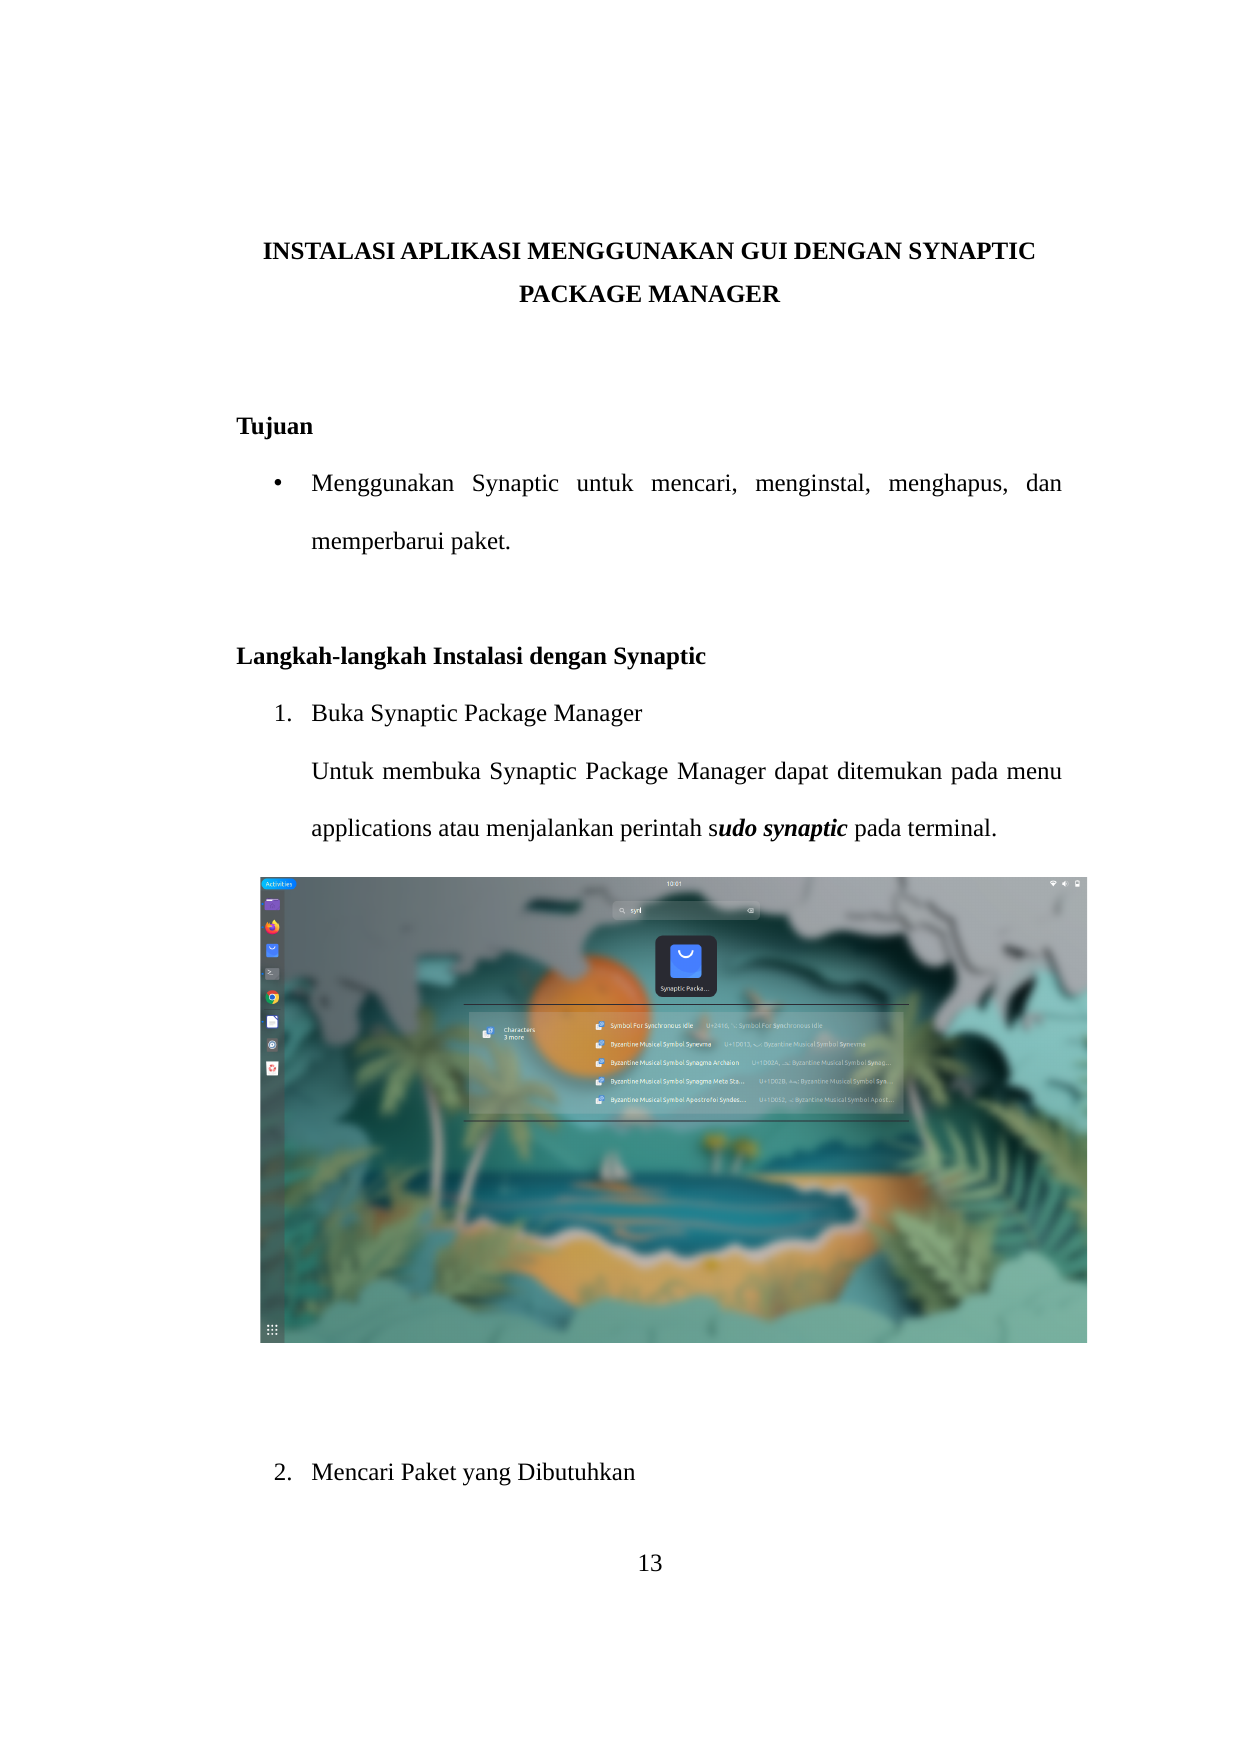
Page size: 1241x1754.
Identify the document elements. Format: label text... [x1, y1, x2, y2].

picture [260, 877, 1088, 1343]
list Untuk membuka Synaptic Package Manager dapat ditemukan pada menu applications atau menjalankan perintah sudo synaptic pada terminal. [274, 756, 1063, 842]
list Buka Synaptic Package Manager [274, 698, 1063, 727]
list Menggunakan Synaptic untuk mencari, menginstal, menghapus, dan memperbarui paket. [274, 468, 1063, 555]
list Mencari Paket yang Dibutuhkan [274, 1457, 1063, 1486]
subtitle Instalasi Aplikasi Menggunakan GUI dengan Synaptic Package Manager [236, 236, 1063, 308]
text Langkah-langkah Instalasi dengan Synaptic [236, 641, 1063, 670]
text Tujuan [236, 411, 1063, 440]
